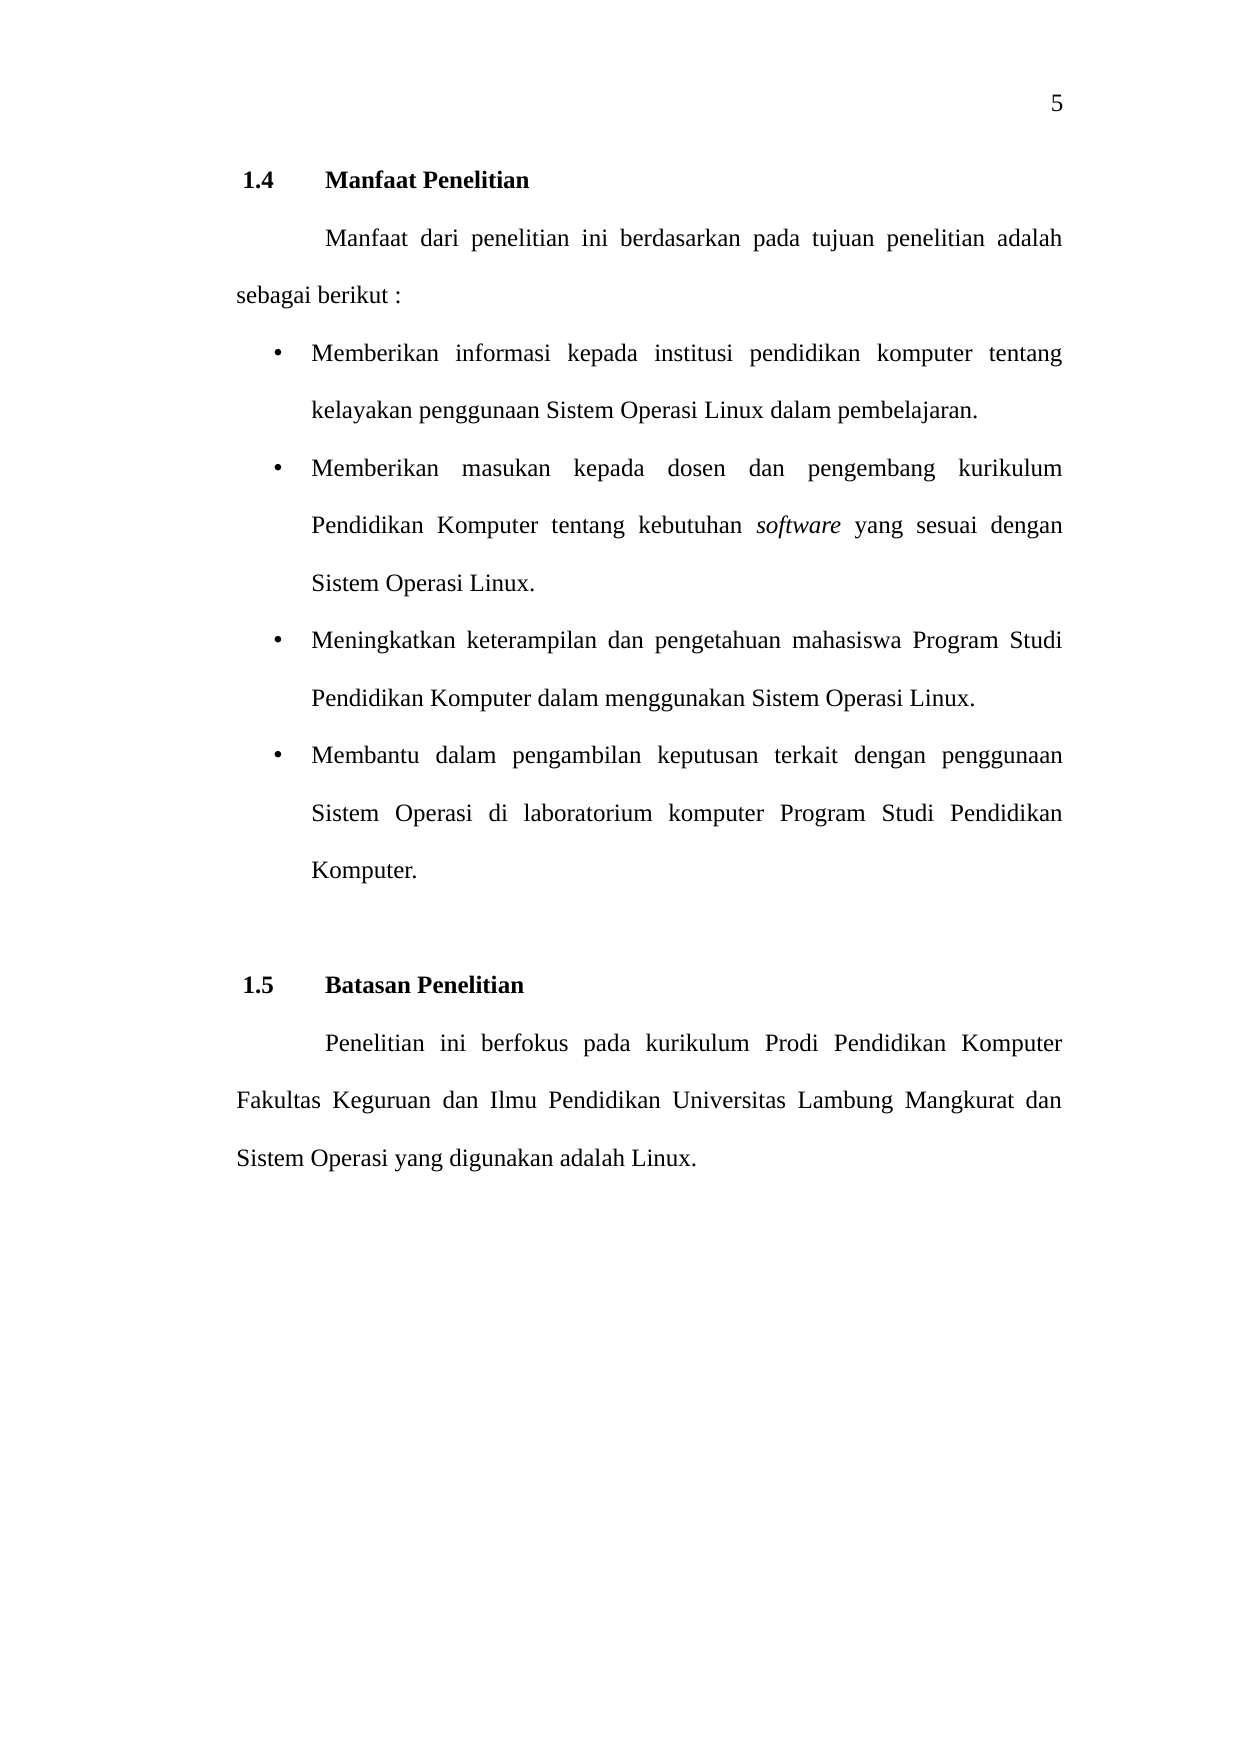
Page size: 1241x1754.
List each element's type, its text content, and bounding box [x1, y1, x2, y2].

subtitle Batasan Penelitian [236, 970, 1063, 999]
list Meningkatkan keterampilan dan pengetahuan mahasiswa Program Studi Pendidikan Komputer dalam menggunakan Sistem Operasi Linux. [274, 625, 1063, 712]
text Penelitian ini berfokus pada kurikulum Prodi Pendidikan Komputer Fakultas Keguruan dan Ilmu Pendidikan Universitas Lambung Mangkurat dan Sistem Operasi yang digunakan adalah Linux. [236, 1028, 1063, 1172]
list Memberikan informasi kepada institusi pendidikan komputer tentang kelayakan penggunaan Sistem Operasi Linux dalam pembelajaran. [274, 338, 1063, 424]
text Manfaat dari penelitian ini berdasarkan pada tujuan penelitian adalah sebagai berikut : [236, 223, 1063, 309]
list Memberikan masukan kepada dosen dan pengembang kurikulum Pendidikan Komputer tentang kebutuhan software yang sesuai dengan Sistem Operasi Linux. [274, 453, 1063, 597]
subtitle Manfaat Penelitian [236, 165, 1063, 194]
list Membantu dalam pengambilan keputusan terkait dengan penggunaan Sistem Operasi di laboratorium komputer Program Studi Pendidikan Komputer. [274, 740, 1063, 884]
